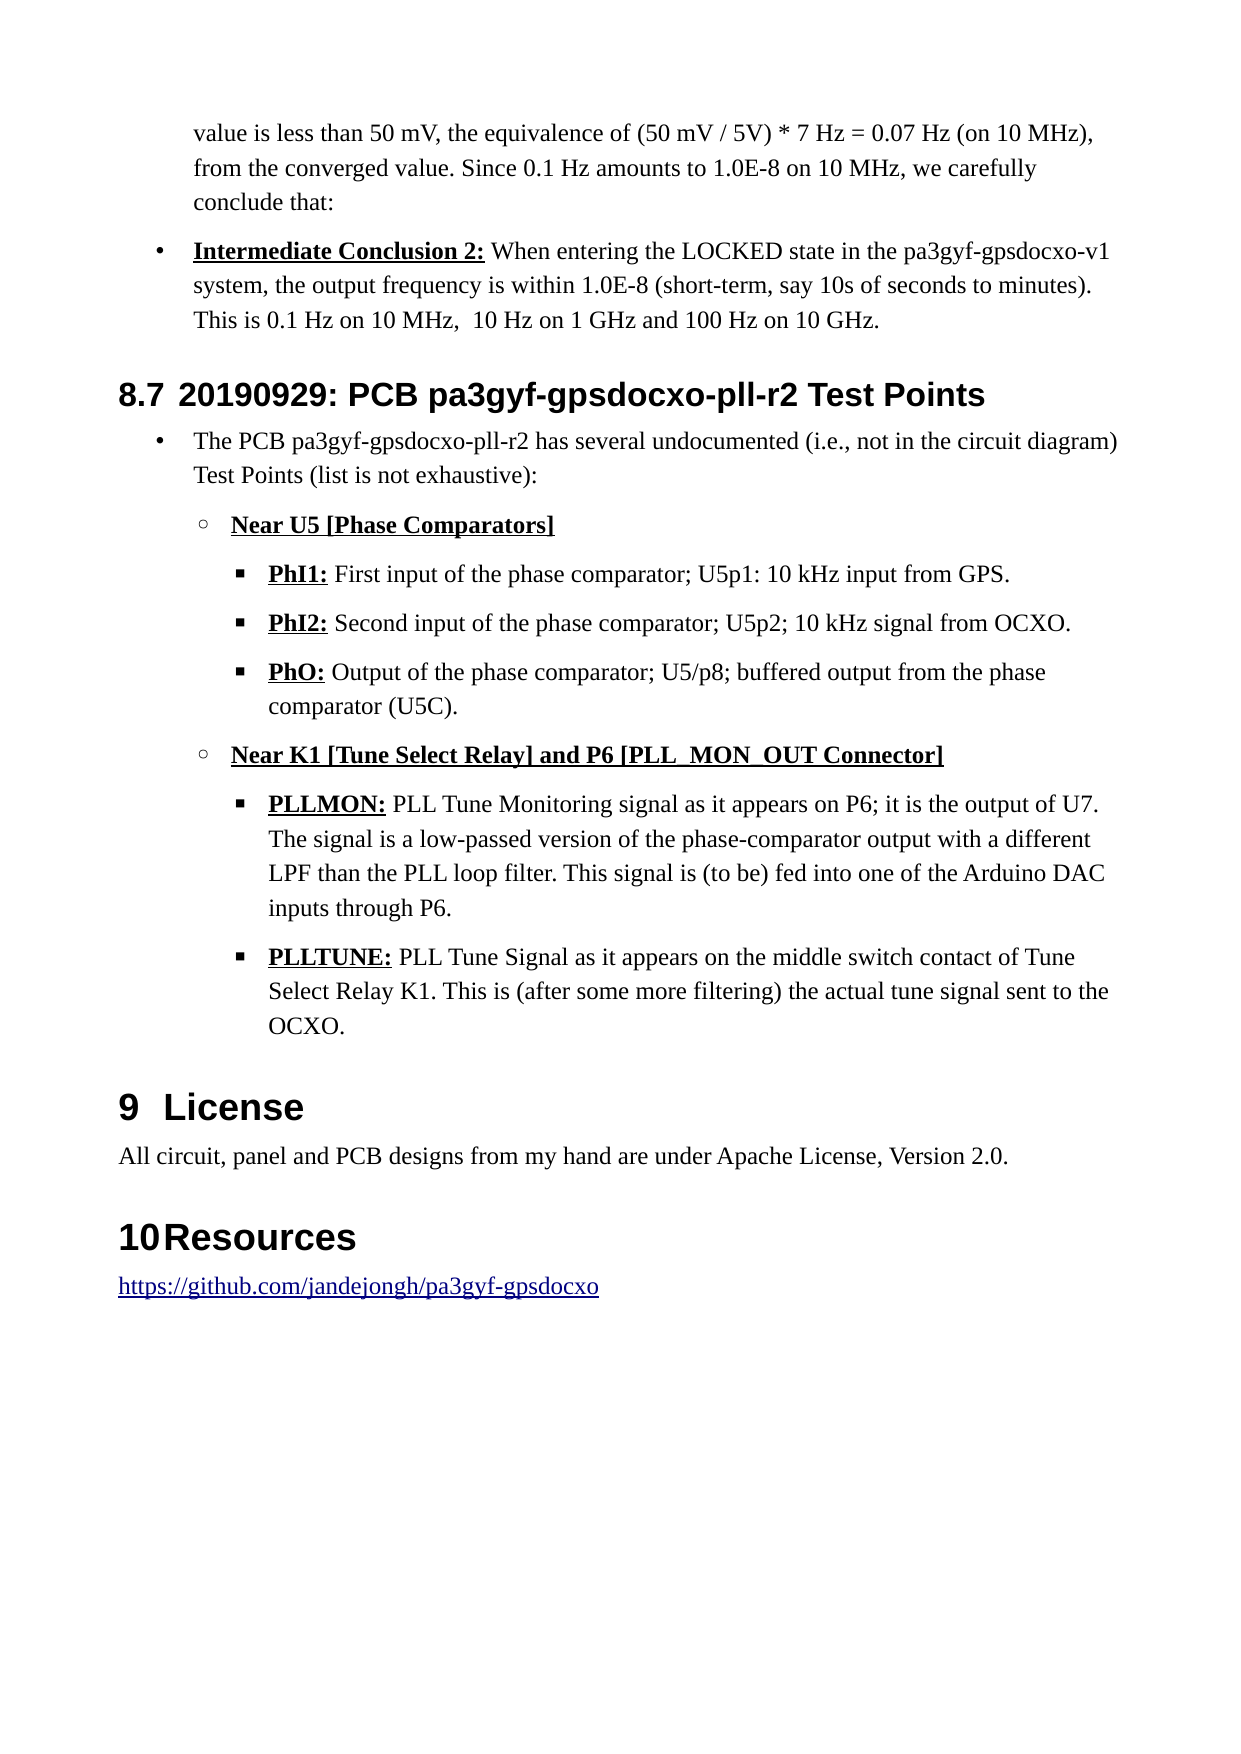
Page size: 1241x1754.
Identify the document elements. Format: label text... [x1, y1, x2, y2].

list PLLMON: PLL Tune Monitoring signal as it appears on P6; it is the output of U7. The signal is a low-passed version of the phase-comparator output with a different LPF than the PLL loop filter. This signal is (to be) fed into one of the Arduino DAC inputs through P6. [231, 789, 1122, 922]
list PhI2: Second input of the phase comparator; U5p2; 10 kHz signal from OCXO. [231, 608, 1122, 637]
list Near U5 [Phase Comparators] [193, 510, 1122, 538]
subtitle Resources [118, 1215, 1122, 1259]
list value is less than 50 mV, the equivalence of (50 mV / 5V) * 7 Hz = 0.07 Hz (on 10 MHz), from the converged value. Since 0.1 Hz amounts to 1.0E-8 on 10 MHz, we carefully conclude that: [156, 118, 1122, 216]
list PLLTUNE: PLL Tune Signal as it appears on the middle switch contact of Tune Select Relay K1. This is (after some more filtering) the actual tune signal sent to the OCXO. [231, 942, 1122, 1040]
subtitle License [118, 1085, 1122, 1129]
subtitle 20190929: PCB pa3gyf-gpsdocxo-pll-r2 Test Points [118, 375, 1122, 414]
list PhI1: First input of the phase comparator; U5p1: 10 kHz input from GPS. [231, 559, 1122, 587]
list PhO: Output of the phase comparator; U5/p8; buffered output from the phase comparator (U5C). [231, 657, 1122, 720]
list The PCB pa3gyf-gpsdocxo-pll-r2 has several undocumented (i.e., not in the circuit diagram) Test Points (list is not exhaustive): [156, 426, 1122, 489]
list Near K1 [Tune Select Relay] and P6 [PLL_MON_OUT Connector] [193, 740, 1122, 769]
list Intermediate Conclusion 2: When entering the LOCKED state in the pa3gyf-gpsdocxo-v1 system, the output frequency is within 1.0E-8 (short-term, say 10s of seconds to minutes). This is 0.1 Hz on 10 MHz, 10 Hz on 1 GHz and 100 Hz on 10 GHz. [156, 236, 1122, 334]
text https://github.com/jandejongh/pa3gyf-gpsdocxo [118, 1271, 1122, 1300]
text All circuit, panel and PCB designs from my hand are under Apache License, Version 2.0. [118, 1141, 1122, 1170]
